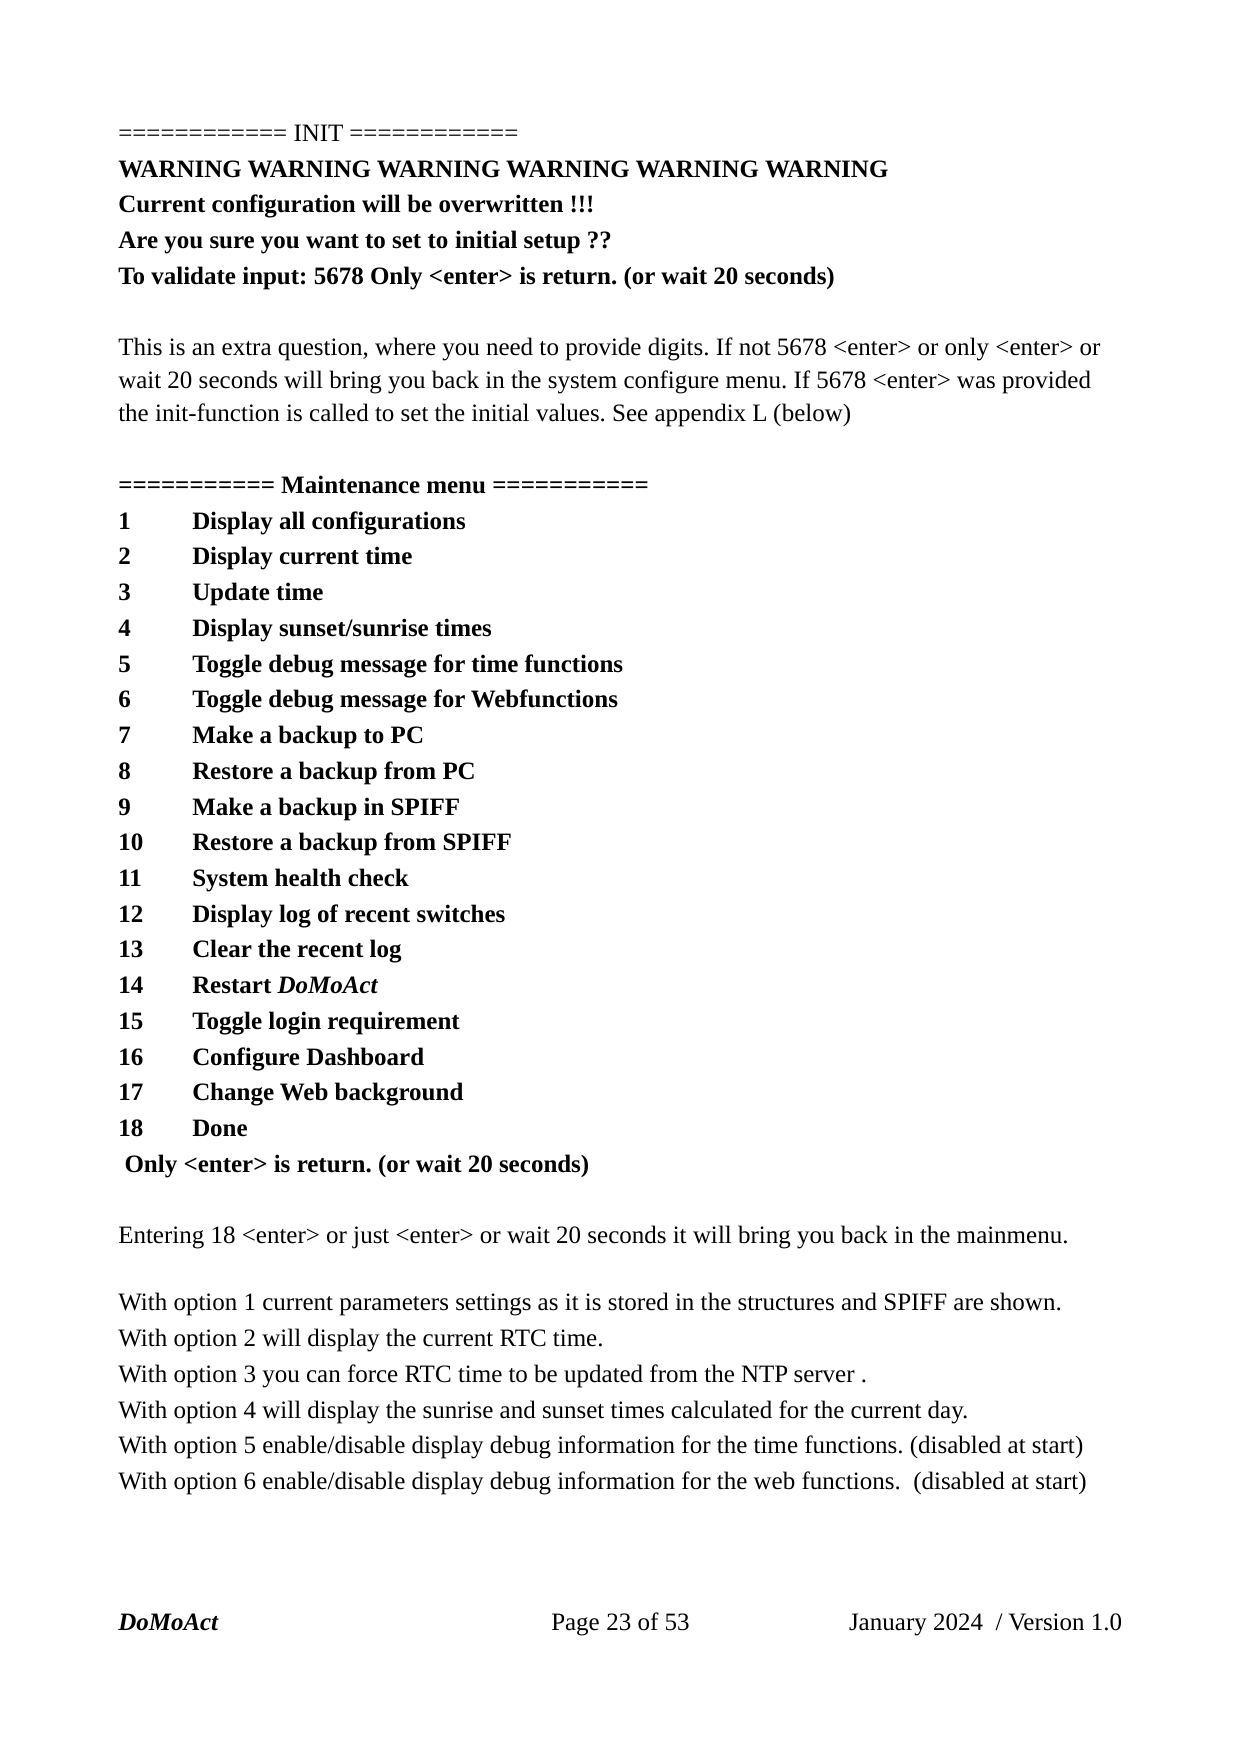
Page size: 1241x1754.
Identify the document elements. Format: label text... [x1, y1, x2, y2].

text With option 6 enable/disable display debug information for the web functions. (disabled at start) [118, 1466, 1122, 1495]
text 16 Configure Dashboard [118, 1042, 1122, 1070]
text Are you sure you want to set to initial setup ?? [118, 225, 1122, 254]
text Entering 18 <enter> or just <enter> or wait 20 seconds it will bring you back in the mainmenu. [118, 1220, 1122, 1249]
text 5 Toggle debug message for time functions [118, 649, 1122, 677]
text Current configuration will be overwritten !!! [118, 189, 1122, 218]
text 14 Restart DoMoAct [118, 970, 1122, 999]
text 12 Display log of recent switches [118, 899, 1122, 927]
text 10 Restore a backup from SPIFF [118, 827, 1122, 856]
text With option 1 current parameters settings as it is stored in the structures and SPIFF are shown. [118, 1287, 1122, 1316]
text =========== Maintenance menu =========== [118, 470, 1122, 499]
text 3 Update time [118, 577, 1122, 606]
text 6 Toggle debug message for Webfunctions [118, 684, 1122, 713]
text 9 Make a backup in SPIFF [118, 792, 1122, 820]
text 17 Change Web background [118, 1077, 1122, 1106]
text 1 Display all configurations [118, 506, 1122, 534]
text To validate input: 5678 Only <enter> is return. (or wait 20 seconds) [118, 261, 1122, 290]
text With option 3 you can force RTC time to be updated from the NTP server . [118, 1359, 1122, 1388]
text 7 Make a backup to PC [118, 720, 1122, 749]
text 2 Display current time [118, 541, 1122, 570]
text With option 4 will display the sunrise and sunset times calculated for the current day. [118, 1395, 1122, 1423]
text 11 System health check [118, 863, 1122, 892]
text 15 Toggle login requirement [118, 1006, 1122, 1035]
text 4 Display sunset/sunrise times [118, 613, 1122, 642]
text 13 Clear the recent log [118, 934, 1122, 963]
text This is an extra question, where you need to provide digits. If not 5678 <enter> or only <enter> or wait 20 seconds will bring you back in the system configure menu. If 5678 <enter> was provided the init-function is called to set the initial values. See appendix L (below) [118, 332, 1122, 427]
text 18 Done [118, 1113, 1122, 1142]
text With option 5 enable/disable display debug information for the time functions. (disabled at start) [118, 1430, 1122, 1459]
text Only <enter> is return. (or wait 20 seconds) [118, 1149, 1122, 1178]
text 8 Restore a backup from PC [118, 756, 1122, 784]
text WARNING WARNING WARNING WARNING WARNING WARNING [118, 154, 1122, 183]
text ============ INIT ============ [118, 118, 1122, 147]
text With option 2 will display the current RTC time. [118, 1323, 1122, 1352]
